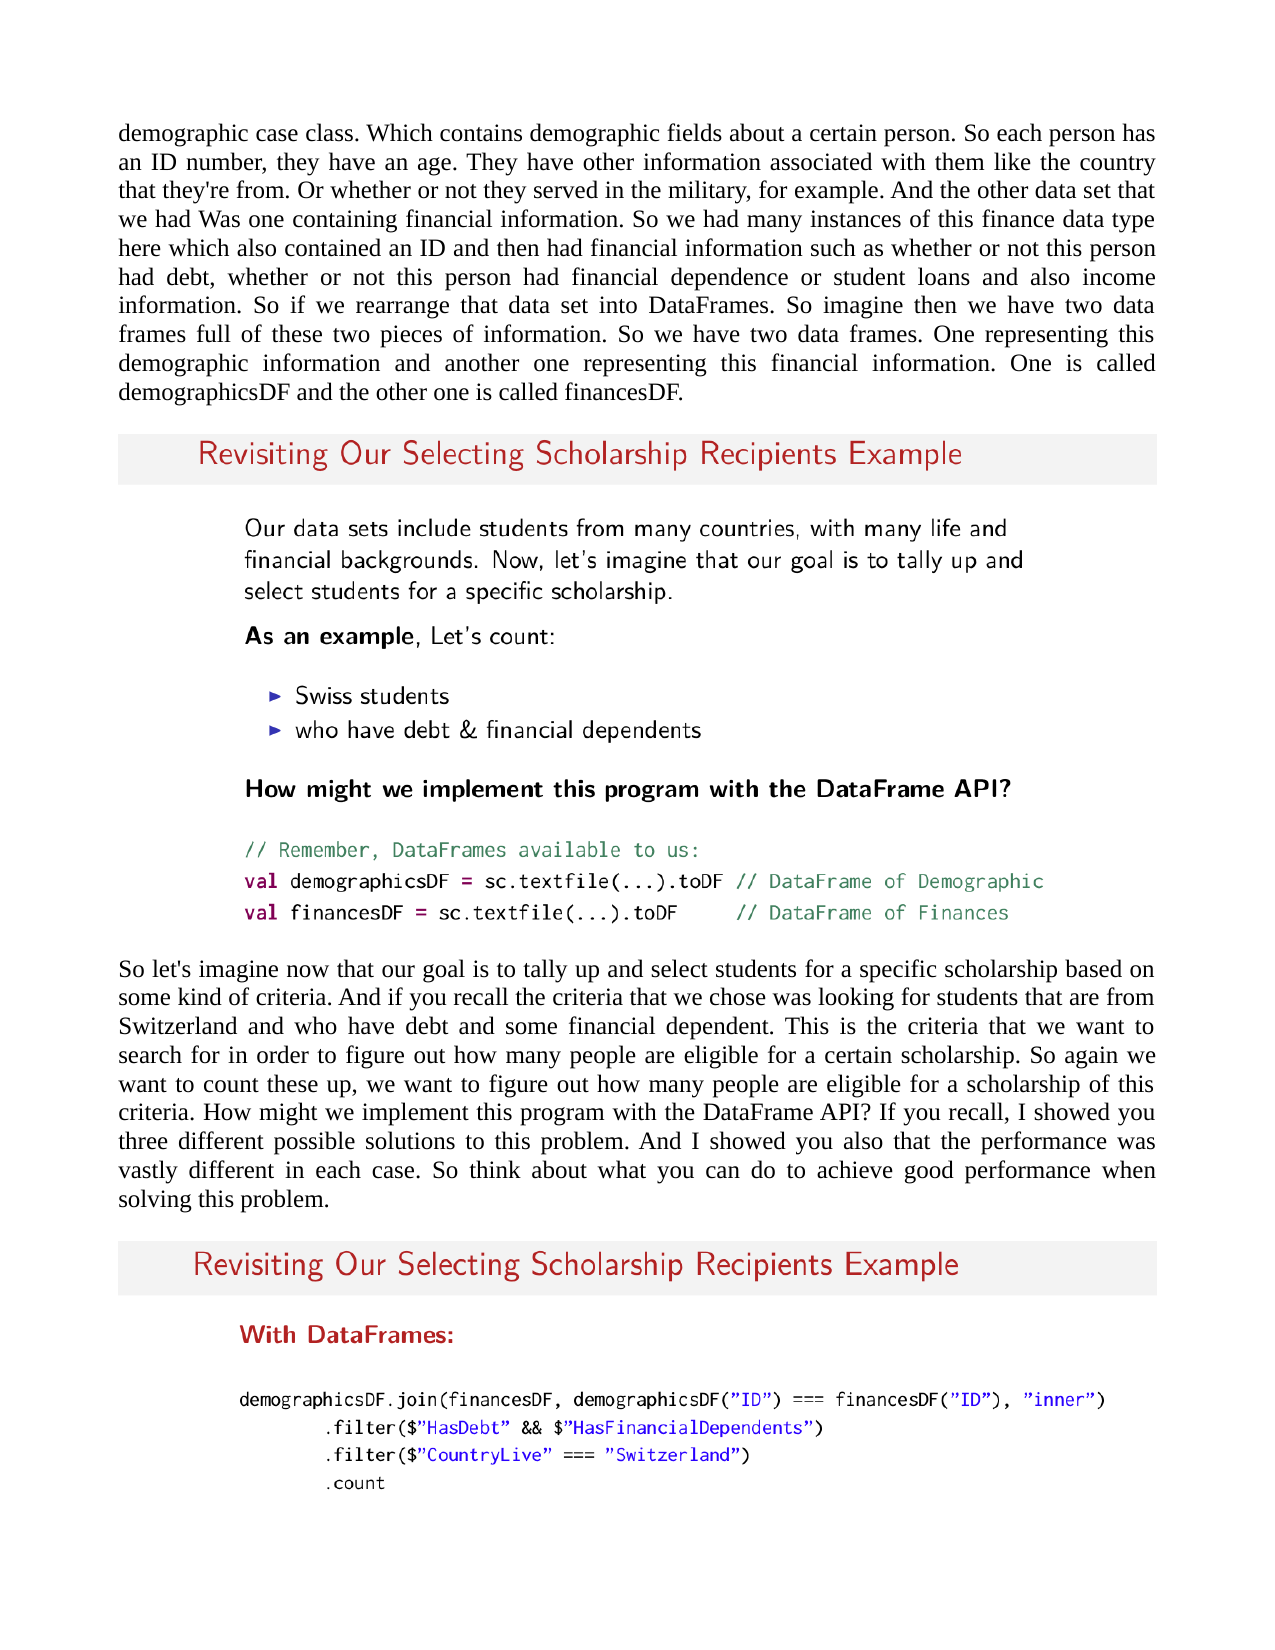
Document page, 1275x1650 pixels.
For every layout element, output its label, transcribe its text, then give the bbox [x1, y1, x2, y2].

text So let's imagine now that our goal is to tally up and select students for a specific scholarship based on some kind of criteria. And if you recall the criteria that we chose was looking for students that are from Switzerland and who have debt and some financial dependent. This is the criteria that we want to search for in order to figure out how many people are eligible for a certain scholarship. So again we want to count these up, we want to figure out how many people are eligible for a scholarship of this criteria. How might we implement this program with the DataFrame API? If you recall, I showed you three different possible solutions to this problem. And I showed you also that the performance was vastly different in each case. So think about what you can do to achieve good performance when solving this problem. [118, 954, 1157, 1212]
text demographic case class. Which contains demographic fields about a certain person. So each person has an ID number, they have an age. They have other information associated with them like the country that they're from. Or whether or not they served in the military, for example. And the other data set that we had Was one containing financial information. So we had many instances of this finance data type here which also contained an ID and then had financial information such as whether or not this person had debt, whether or not this person had financial dependence or student loans and also income information. So if we rearrange that data set into DataFrames. So imagine then we have two data frames full of these two pieces of information. So we have two data frames. One representing this demographic information and another one representing this financial information. One is called demographicsDF and the other one is called financesDF. [118, 118, 1157, 406]
picture [118, 1241, 1157, 1499]
picture [118, 434, 1157, 925]
